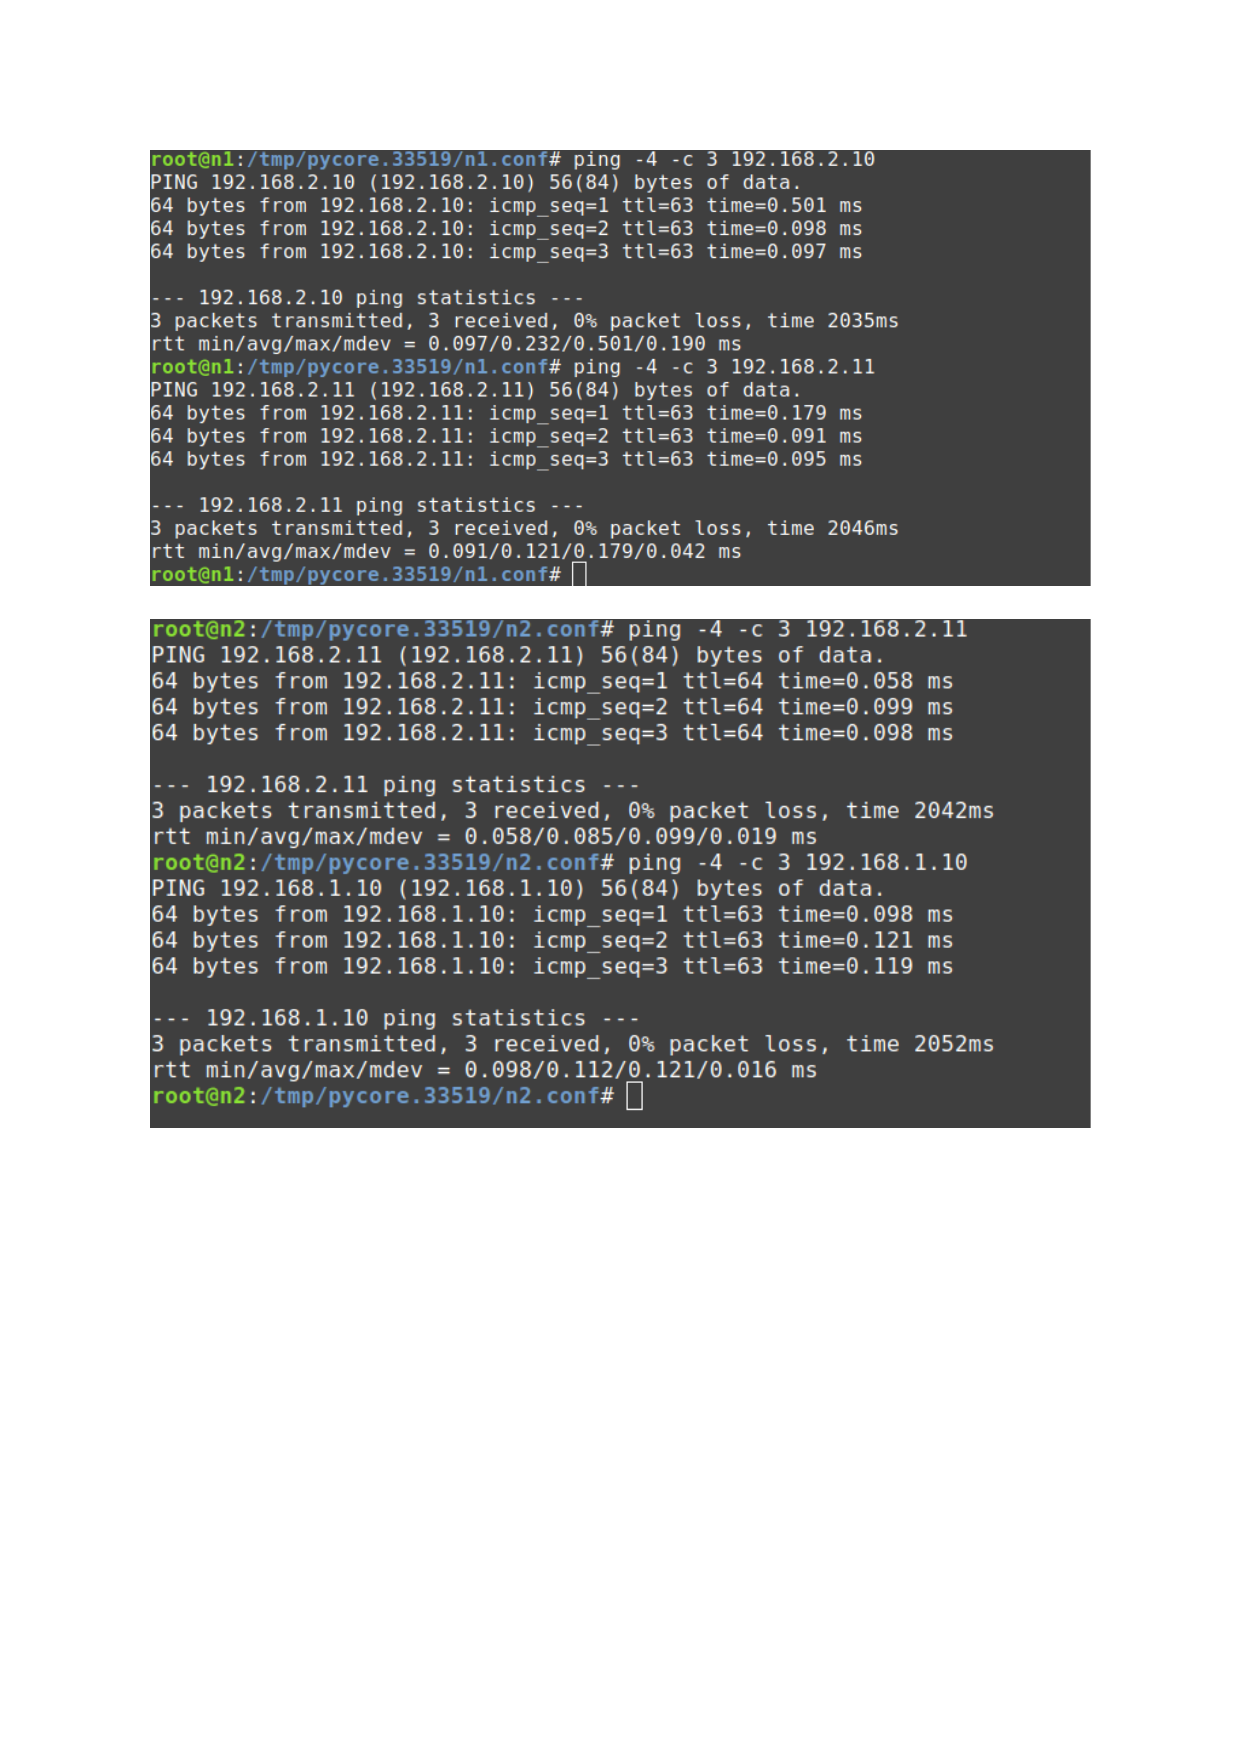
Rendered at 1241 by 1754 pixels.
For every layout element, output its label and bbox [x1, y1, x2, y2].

picture [150, 619, 1091, 1128]
picture [150, 150, 1091, 586]
